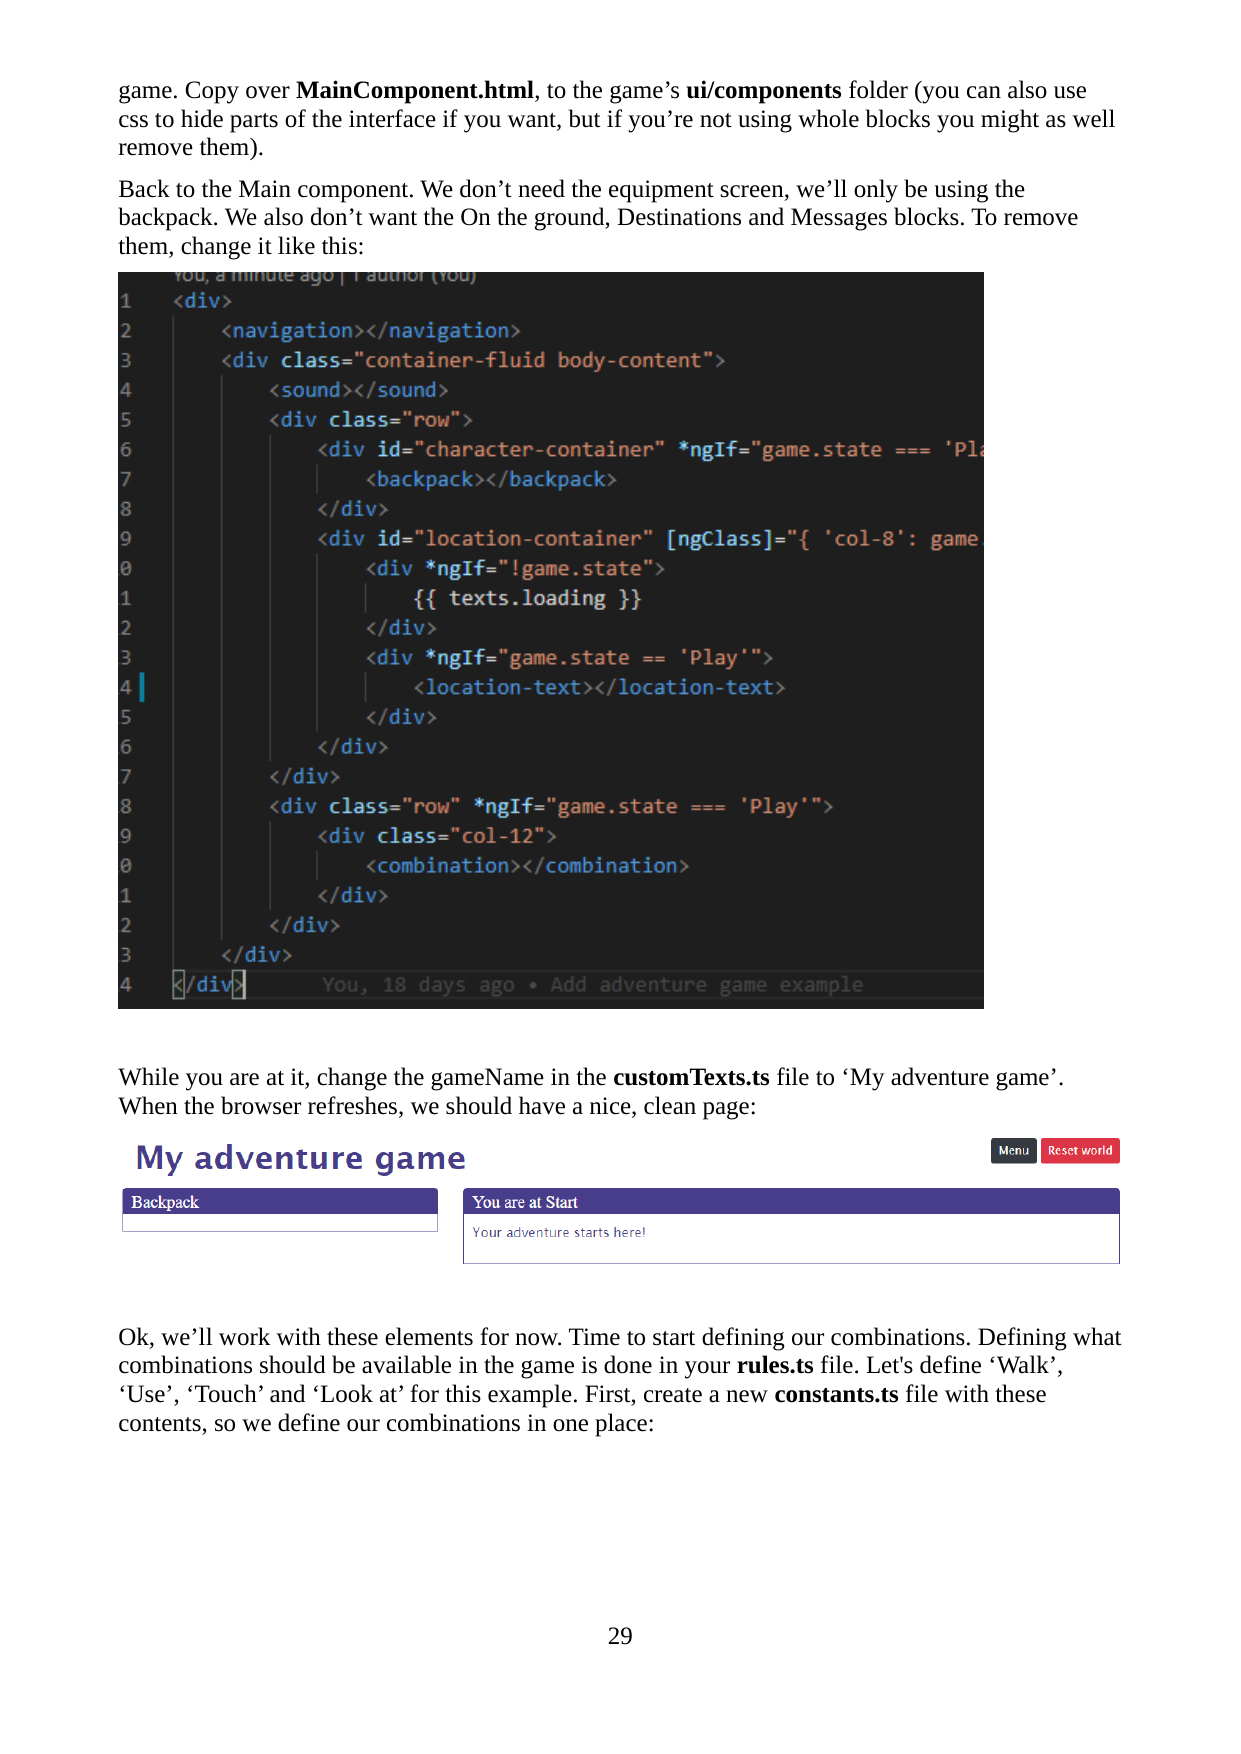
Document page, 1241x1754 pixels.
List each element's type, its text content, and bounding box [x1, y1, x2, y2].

text Ok, we’ll work with these elements for now. Time to start defining our combinations. Defining what combinations should be available in the game is done in your rules.ts file. Let's define ‘Walk’, ‘Use’, ‘Touch’ and ‘Look at’ for this example. First, create a new constants.ts file with these contents, so we define our combinations in one place: [118, 1322, 1122, 1437]
text game. Copy over MainComponent.html, to the game’s ui/components folder (you can also use css to hide parts of the interface if you want, but if you’re not using whole blocks you might as well remove them). [118, 75, 1122, 161]
text Back to the Main component. We don’t need the equipment screen, we’ll only be using the backpack. We also don’t want the On the ground, Destinations and Messages blocks. To remove them, change it like this: [118, 174, 1122, 260]
text While you are at it, change the gameName in the customTexts.ts file to ‘My adventure game’. When the browser refreshes, we should have a nice, clean page: [118, 1062, 1122, 1120]
